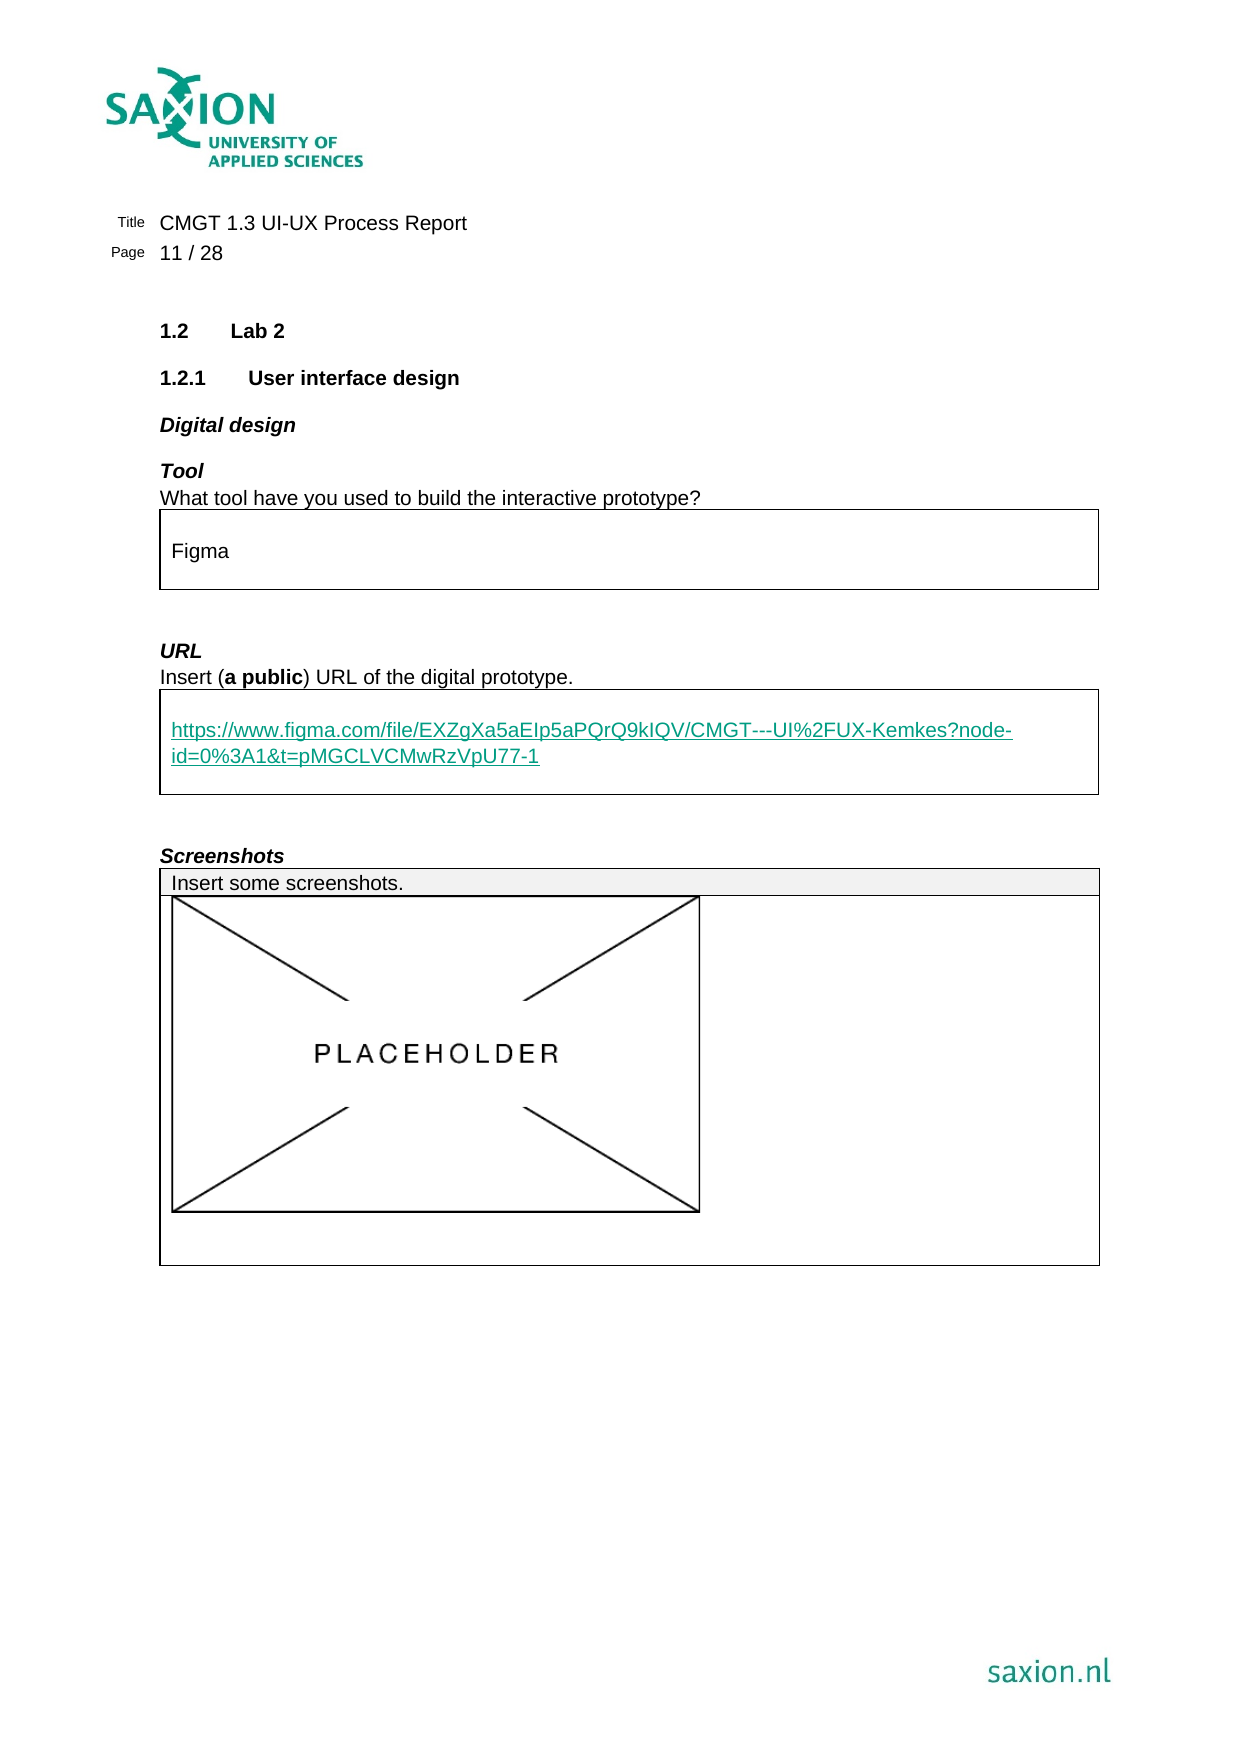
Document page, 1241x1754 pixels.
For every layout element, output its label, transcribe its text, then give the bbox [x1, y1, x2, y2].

table_header https://www.figma.com/file/EXZgXa5aEIp5aPQrQ9kIQV/CMGT---UI%2FUX-Kemkes?node-id=0%3A1&t=pMGCLVCMwRzVpU77-1 [161, 690, 1098, 794]
subtitle Screenshots [159, 842, 1110, 868]
subtitle User interface design [159, 363, 1110, 389]
text Insert (a public) URL of the digital prototype. [159, 662, 1110, 688]
subtitle Digital design [159, 410, 1110, 436]
picture [76, 59, 393, 178]
subtitle URL [159, 636, 1110, 662]
picture [0, 1632, 1241, 1754]
table_cell [161, 896, 1099, 1265]
table_header Figma [161, 510, 1098, 588]
table_header Insert some screenshots. [161, 869, 1099, 895]
text What tool have you used to build the interactive prototype? [159, 483, 1110, 509]
subtitle Lab 2 [159, 317, 1110, 343]
subtitle Tool [159, 457, 1110, 483]
picture [171, 895, 701, 1213]
